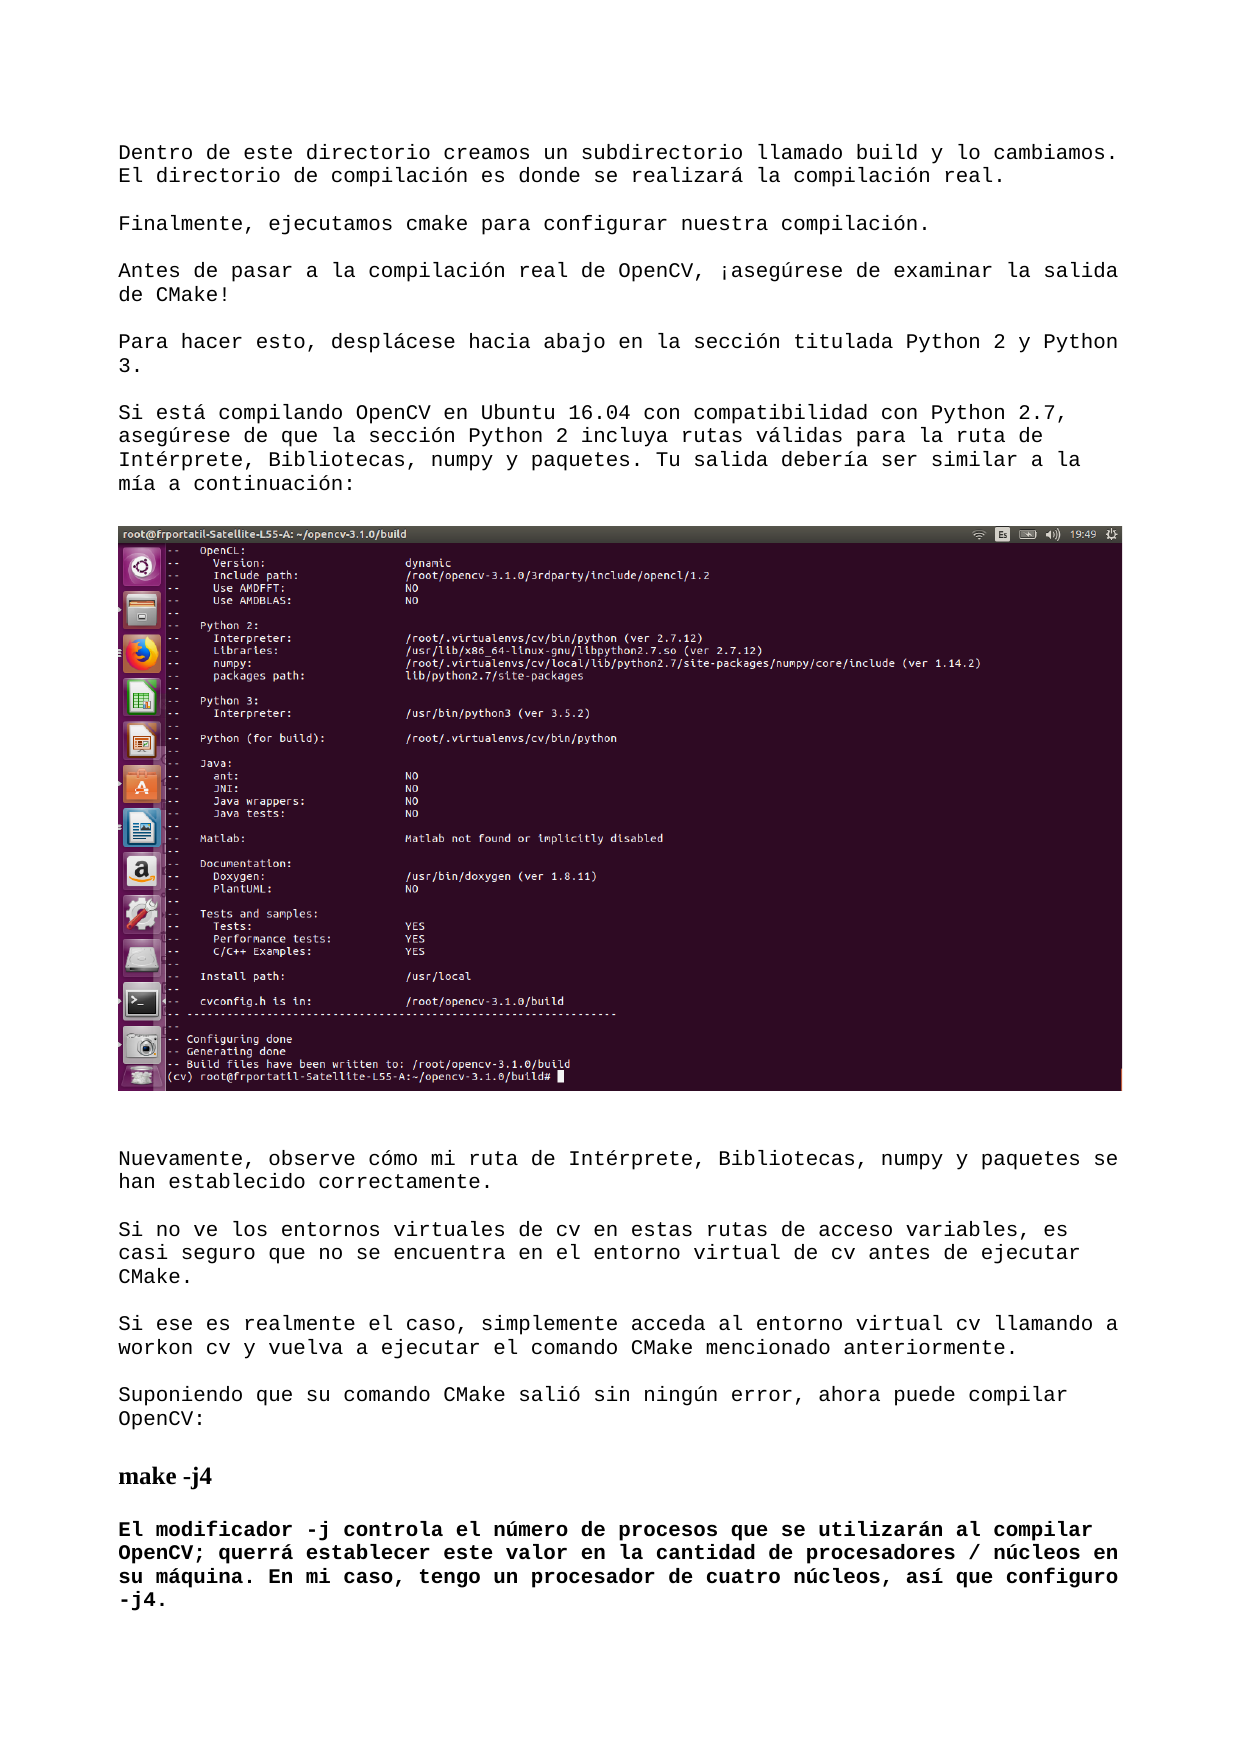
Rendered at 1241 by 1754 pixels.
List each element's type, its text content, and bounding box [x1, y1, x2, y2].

text Suponiendo que su comando CMake salió sin ningún error, ahora puede compilar OpenCV: [118, 1384, 1122, 1432]
text Dentro de este directorio creamos un subdirectorio llamado build y lo cambiamos. El directorio de compilación es donde se realizará la compilación real. [118, 142, 1122, 189]
text Si ese es realmente el caso, simplemente acceda al entorno virtual cv llamando a workon cv y vuelva a ejecutar el comando CMake mencionado anteriormente. [118, 1313, 1122, 1361]
text Para hacer esto, desplácese hacia abajo en la sección titulada Python 2 y Python 3. [118, 331, 1122, 378]
text Si no ve los entornos virtuales de cv en estas rutas de acceso variables, es casi seguro que no se encuentra en el entorno virtual de cv antes de ejecutar CMake. [118, 1219, 1122, 1290]
text make -j4 [118, 1461, 1122, 1490]
picture [118, 526, 1123, 1091]
text Si está compilando OpenCV en Ubuntu 16.04 con compatibilidad con Python 2.7, asegúrese de que la sección Python 2 incluya rutas válidas para la ruta de Intérprete, Bibliotecas, numpy y paquetes. Tu salida debería ser similar a la mía a continuación: [118, 402, 1122, 496]
text Finalmente, ejecutamos cmake para configurar nuestra compilación. [118, 213, 1122, 236]
text Nuevamente, observe cómo mi ruta de Intérprete, Bibliotecas, numpy y paquetes se han establecido correctamente. [118, 1148, 1122, 1195]
text El modificador -j controla el número de procesos que se utilizarán al compilar OpenCV; querrá establecer este valor en la cantidad de procesadores / núcleos en su máquina. En mi caso, tengo un procesador de cuatro núcleos, así que configuro -j4. [118, 1518, 1122, 1613]
text Antes de pasar a la compilación real de OpenCV, ¡asegúrese de examinar la salida de CMake! [118, 260, 1122, 307]
